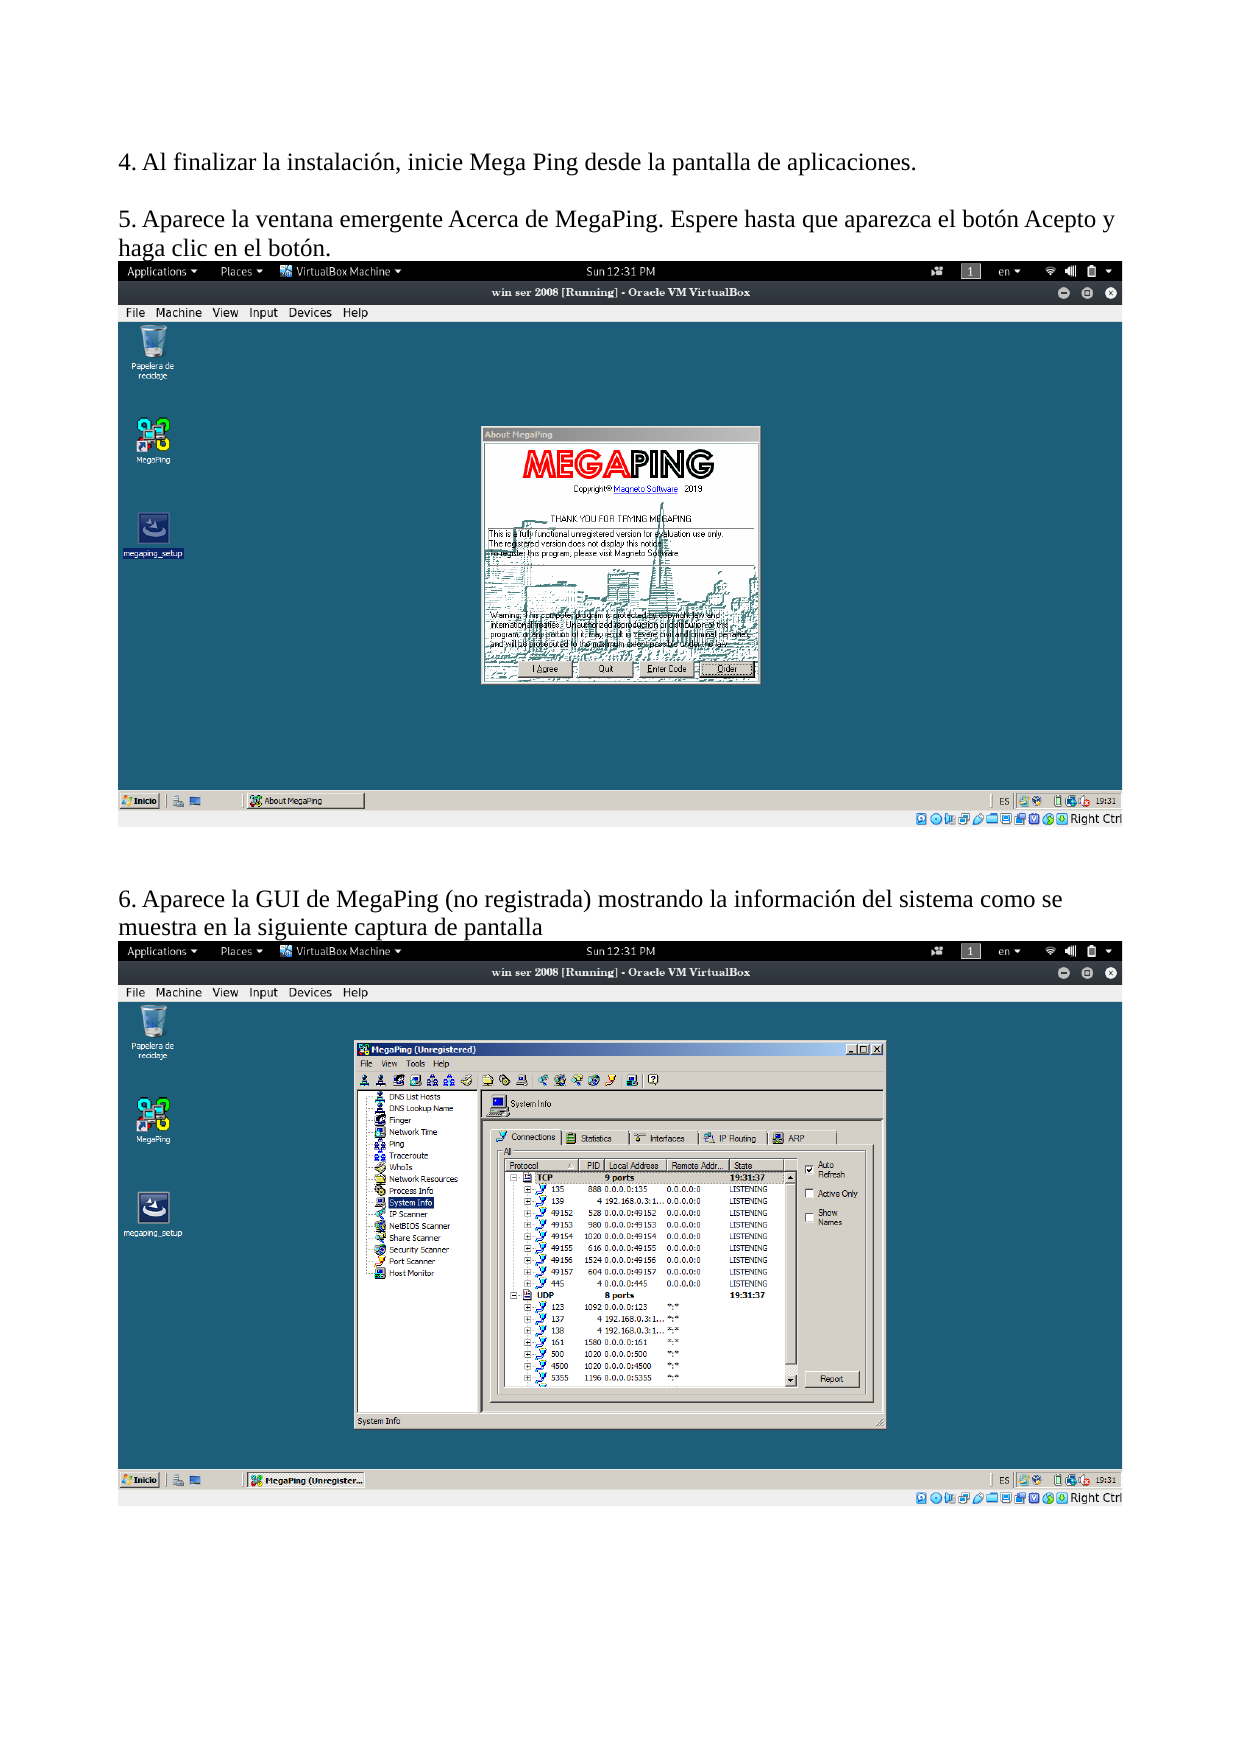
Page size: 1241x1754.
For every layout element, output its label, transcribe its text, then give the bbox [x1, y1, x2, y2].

text 6. Aparece la GUI de MegaPing (no registrada) mostrando la información del sistema como se muestra en la siguiente captura de pantalla [118, 884, 1122, 941]
text 4. Al finalizar la instalación, inicie Mega Ping desde la pantalla de aplicaciones. [118, 147, 1122, 176]
picture [118, 941, 1123, 1506]
picture [118, 261, 1123, 827]
text 5. Aparece la ventana emergente Acerca de MegaPing. Espere hasta que aparezca el botón Acepto y haga clic en el botón. [118, 204, 1122, 261]
